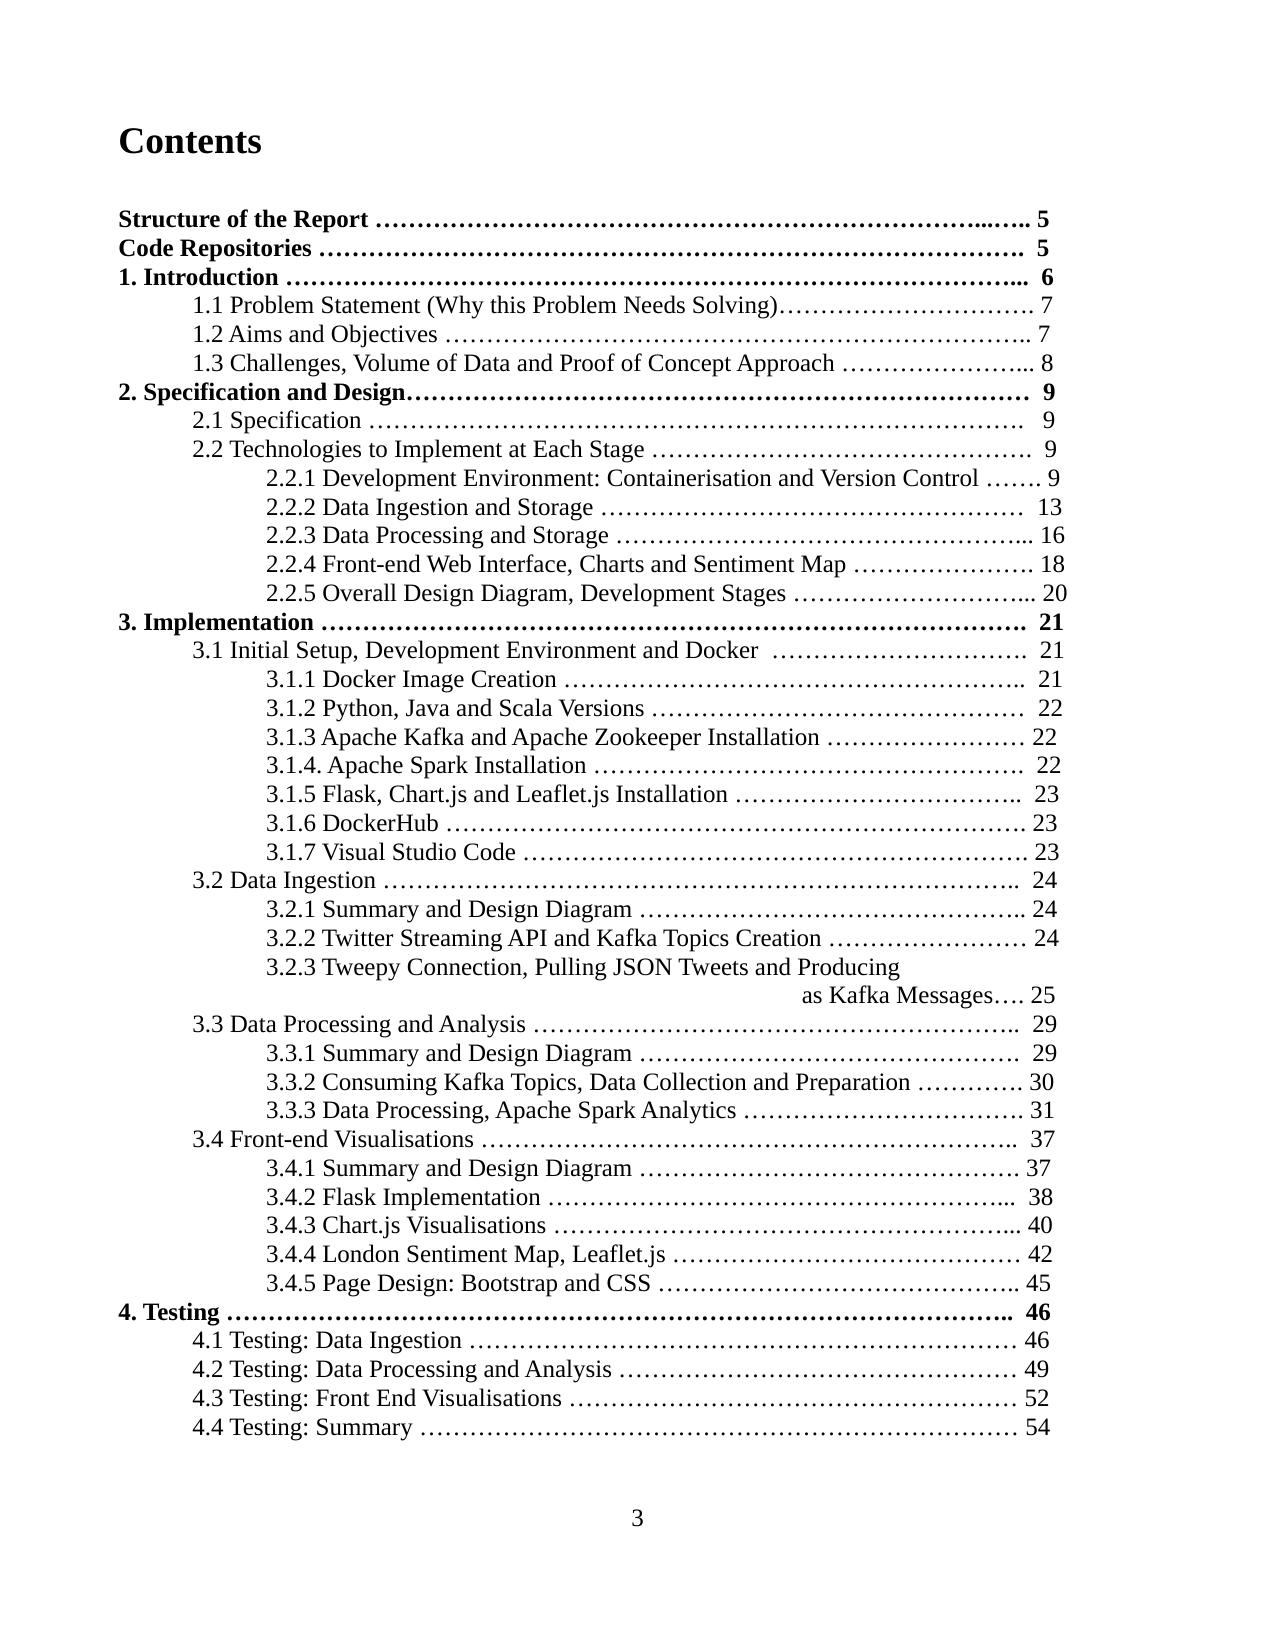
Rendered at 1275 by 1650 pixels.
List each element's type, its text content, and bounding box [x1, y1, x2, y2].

text 3.4.5 Page Design: Bootstrap and CSS …………………………………….. 45 [118, 1268, 1157, 1297]
text 3.3.3 Data Processing, Apache Spark Analytics ……………………………. 31 [118, 1096, 1157, 1124]
text Structure of the Report ………………………………………………………………...….. 5 [118, 204, 1157, 233]
text 2.1 Specification ……………………………………………………………………. 9 [118, 406, 1157, 434]
text 4.2 Testing: Data Processing and Analysis ………………………………………… 49 [118, 1354, 1157, 1383]
text 4. Testing ………………………………………………………………………………….. 46 [118, 1297, 1157, 1326]
text 4.3 Testing: Front End Visualisations ……………………………………………… 52 [118, 1383, 1157, 1412]
text 3.1.6 DockerHub ……………………………………………………………. 23 [118, 808, 1157, 837]
text 4.1 Testing: Data Ingestion ………………………………………………………… 46 [118, 1326, 1157, 1354]
text 1.2 Aims and Objectives …………………………………………………………….. 7 [118, 319, 1157, 348]
text 3.1.4. Apache Spark Installation ……………………………………………. 22 [118, 751, 1157, 779]
text 3.3.2 Consuming Kafka Topics, Data Collection and Preparation …………. 30 [118, 1067, 1157, 1096]
text 3.1.3 Apache Kafka and Apache Zookeeper Installation …………………… 22 [118, 722, 1157, 751]
text 1.3 Challenges, Volume of Data and Proof of Concept Approach …………………... 8 [118, 348, 1157, 377]
text 3.2.2 Twitter Streaming API and Kafka Topics Creation …………………… 24 [118, 923, 1157, 952]
text 3.4 Front-end Visualisations ……………………………………………………….. 37 [118, 1124, 1157, 1153]
text 3.1.7 Visual Studio Code ……………………………………………………. 23 [118, 837, 1157, 866]
text 3.2.3 Tweepy Connection, Pulling JSON Tweets and Producing [118, 952, 1157, 981]
text 2.2.5 Overall Design Diagram, Development Stages ………………………... 20 [118, 578, 1157, 607]
text 2.2.3 Data Processing and Storage …………………………………………... 16 [118, 521, 1157, 549]
text 3.3 Data Processing and Analysis ………………………………………………….. 29 [118, 1009, 1157, 1038]
text 2.2.4 Front-end Web Interface, Charts and Sentiment Map …………………. 18 [118, 549, 1157, 578]
text 2.2.1 Development Environment: Containerisation and Version Control ……. 9 [118, 463, 1157, 492]
text 3.4.4 London Sentiment Map, Leaflet.js …………………………………… 42 [118, 1239, 1157, 1268]
text 1. Introduction ……………………………………………………………………………... 6 [118, 262, 1157, 291]
text 3.1.5 Flask, Chart.js and Leaflet.js Installation …………………………….. 23 [118, 779, 1157, 808]
text 3.4.2 Flask Implementation ………………………………………………... 38 [118, 1182, 1157, 1211]
text 3. Implementation …………………………………………………………………………. 21 [118, 607, 1157, 636]
text 2.2.2 Data Ingestion and Storage …………………………………………… 13 [118, 492, 1157, 521]
text 3.4.1 Summary and Design Diagram ………………………………………. 37 [118, 1153, 1157, 1182]
text 3.2.1 Summary and Design Diagram ……………………………………….. 24 [118, 894, 1157, 923]
text as Kafka Messages…. 25 [118, 981, 1157, 1009]
text 3.1 Initial Setup, Development Environment and Docker …………………………. 21 [118, 636, 1157, 664]
text Code Repositories …………………………………………………………………………. 5 [118, 233, 1157, 262]
text 4.4 Testing: Summary ……………………………………………………………… 54 [118, 1412, 1157, 1441]
text 3.1.1 Docker Image Creation ……………………………………………….. 21 [118, 664, 1157, 693]
text 3.3.1 Summary and Design Diagram ………………………………………. 29 [118, 1038, 1157, 1067]
text Contents [118, 118, 1157, 161]
text 1.1 Problem Statement (Why this Problem Needs Solving)…………………………. 7 [118, 291, 1157, 319]
text 2.2 Technologies to Implement at Each Stage ………………………………………. 9 [118, 434, 1157, 463]
text 3.1.2 Python, Java and Scala Versions ……………………………………… 22 [118, 693, 1157, 722]
text 2. Specification and Design………………………………………………………………… 9 [118, 377, 1157, 406]
text 3.2 Data Ingestion ………………………………………………………………….. 24 [118, 866, 1157, 894]
text 3.4.3 Chart.js Visualisations ………………………………………………... 40 [118, 1211, 1157, 1239]
